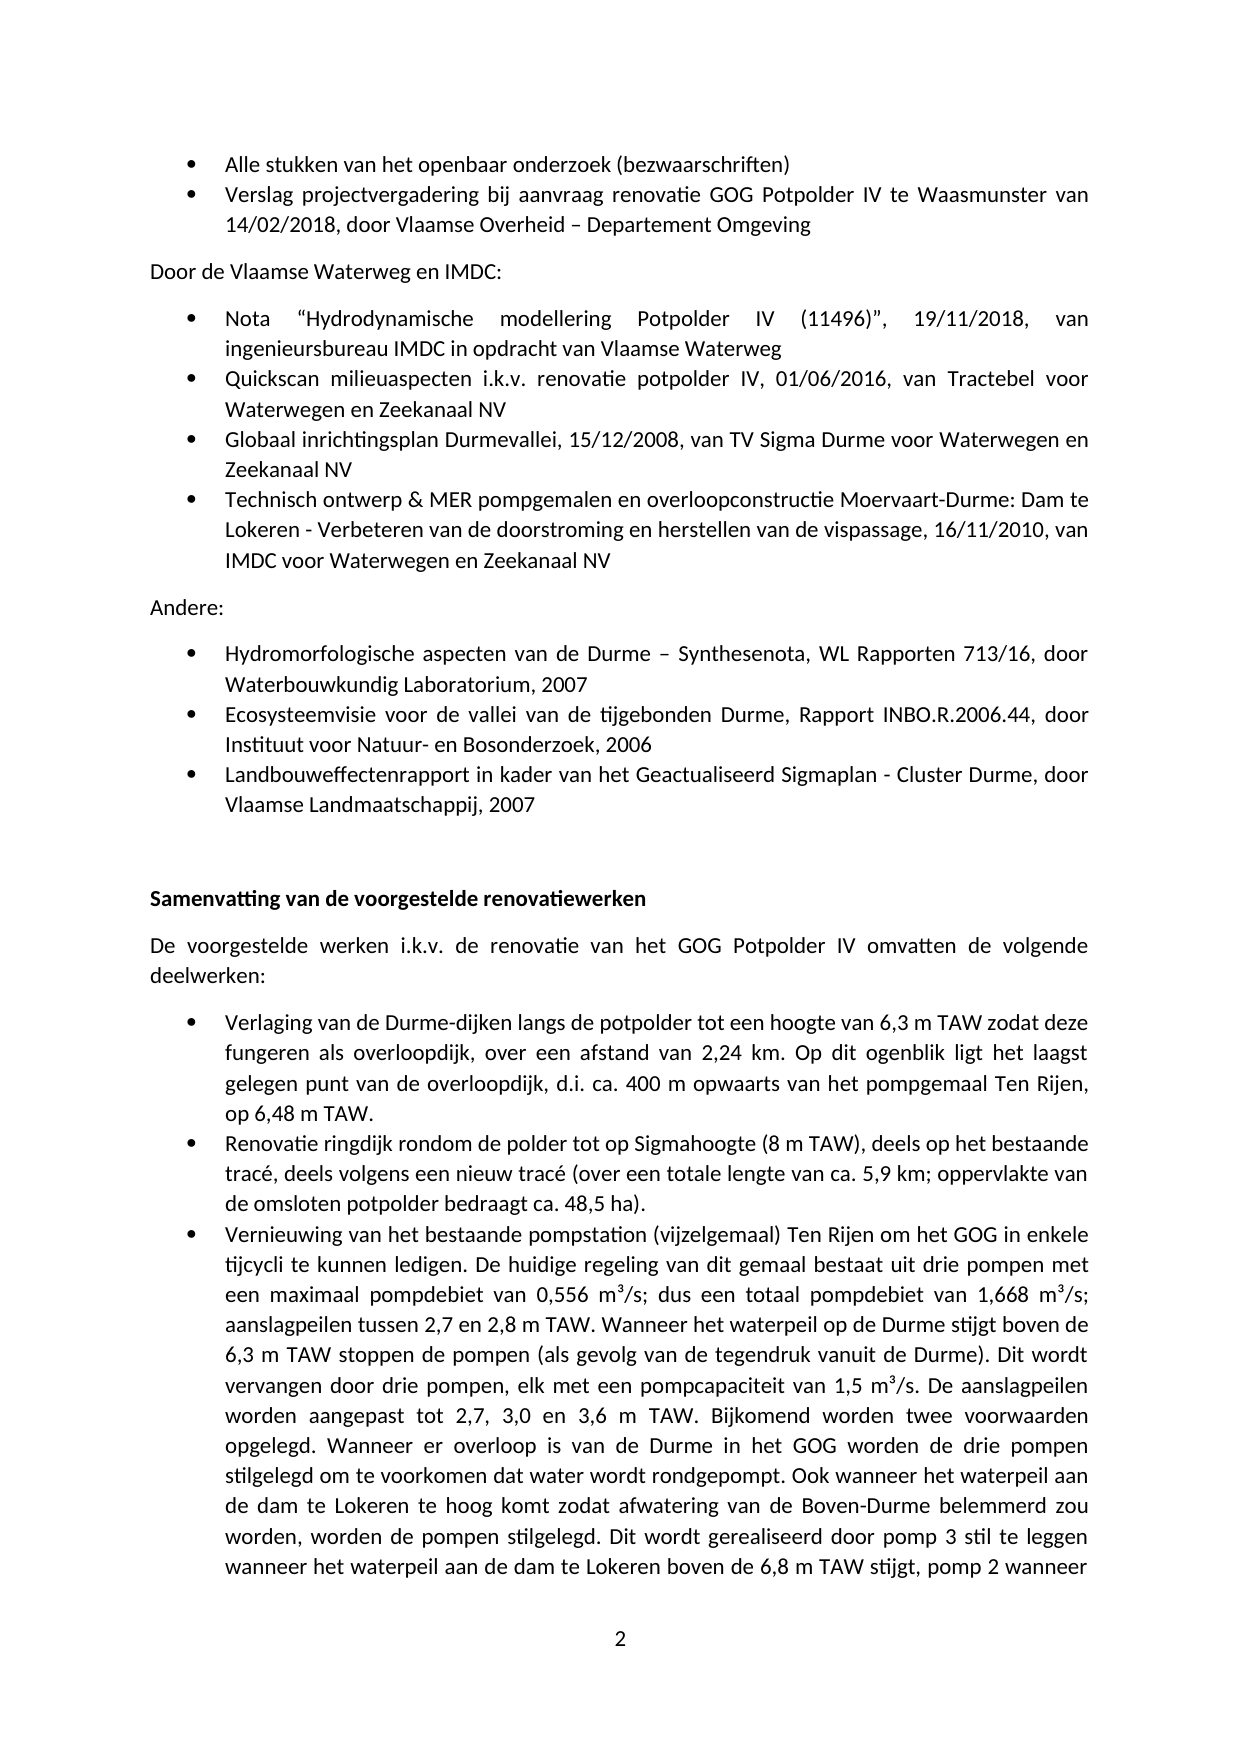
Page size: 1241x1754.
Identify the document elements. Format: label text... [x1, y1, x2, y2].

list Renovatie ringdijk rondom de polder tot op Sigmahoogte (8 m TAW), deels op het bestaande tracé, deels volgens een nieuw tracé (over een totale lengte van ca. 5,9 km; oppervlakte van de omsloten potpolder bedraagt ca. 48,5 ha). [187, 1129, 1090, 1218]
list Hydromorfologische aspecten van de Durme – Synthesenota, WL Rapporten 713/16, door Waterbouwkundig Laboratorium, 2007 [187, 639, 1090, 698]
text Andere: [150, 593, 1090, 621]
list Verslag projectvergadering bij aanvraag renovatie GOG Potpolder IV te Waasmunster van 14/02/2018, door Vlaamse Overheid – Departement Omgeving [187, 180, 1090, 238]
list Quickscan milieuaspecten i.k.v. renovatie potpolder IV, 01/06/2016, van Tractebel voor Waterwegen en Zeekanaal NV [187, 364, 1090, 423]
list Ecosysteemvisie voor de vallei van de tijgebonden Durme, Rapport INBO.R.2006.44, door Instituut voor Natuur- en Bosonderzoek, 2006 [187, 700, 1090, 758]
list Technisch ontwerp & MER pompgemalen en overloopconstructie Moervaart-Durme: Dam te Lokeren - Verbeteren van de doorstroming en herstellen van de vispassage, 16/11/2010, van IMDC voor Waterwegen en Zeekanaal NV [187, 485, 1090, 574]
list Verlaging van de Durme-dijken langs de potpolder tot een hoogte van 6,3 m TAW zodat deze fungeren als overloopdijk, over een afstand van 2,24 km. Op dit ogenblik ligt het laagst gelegen punt van de overloopdijk, d.i. ca. 400 m opwaarts van het pompgemaal Ten Rijen, op 6,48 m TAW. [187, 1008, 1090, 1127]
list Landbouweffectenrapport in kader van het Geactualiseerd Sigmaplan - Cluster Durme, door Vlaamse Landmaatschappij, 2007 [187, 760, 1090, 819]
list Alle stukken van het openbaar onderzoek (bezwaarschriften) [187, 150, 1090, 178]
list Vernieuwing van het bestaande pompstation (vijzelgemaal) Ten Rijen om het GOG in enkele tijcycli te kunnen ledigen. De huidige regeling van dit gemaal bestaat uit drie pompen met een maximaal pompdebiet van 0,556 m³/s; dus een totaal pompdebiet van 1,668 m³/s; aanslagpeilen tussen 2,7 en 2,8 m TAW. Wanneer het waterpeil op de Durme stijgt boven de 6,3 m TAW stoppen de pompen (als gevolg van de tegendruk vanuit de Durme). Dit wordt vervangen door drie pompen, elk met een pompcapaciteit van 1,5 m³/s. De aanslagpeilen worden aangepast tot 2,7, 3,0 en 3,6 m TAW. Bijkomend worden twee voorwaarden opgelegd. Wanneer er overloop is van de Durme in het GOG worden de drie pompen stilgelegd om te voorkomen dat water wordt rondgepompt. Ook wanneer het waterpeil aan de dam te Lokeren te hoog komt zodat afwatering van de Boven-Durme belemmerd zou worden, worden de pompen stilgelegd. Dit wordt gerealiseerd door pomp 3 stil te leggen wanneer het waterpeil aan de dam te Lokeren boven de 6,8 m TAW stijgt, pomp 2 wanneer [187, 1220, 1090, 1580]
text De voorgestelde werken i.k.v. de renovatie van het GOG Potpolder IV omvatten de volgende deelwerken: [150, 931, 1090, 989]
list Globaal inrichtingsplan Durmevallei, 15/12/2008, van TV Sigma Durme voor Waterwegen en Zeekanaal NV [187, 425, 1090, 483]
text Samenvatting van de voorgestelde renovatiewerken [150, 884, 1090, 912]
text Door de Vlaamse Waterweg en IMDC: [150, 257, 1090, 285]
list Nota “Hydrodynamische modellering Potpolder IV (11496)”, 19/11/2018, van ingenieursbureau IMDC in opdracht van Vlaamse Waterweg [187, 304, 1090, 362]
